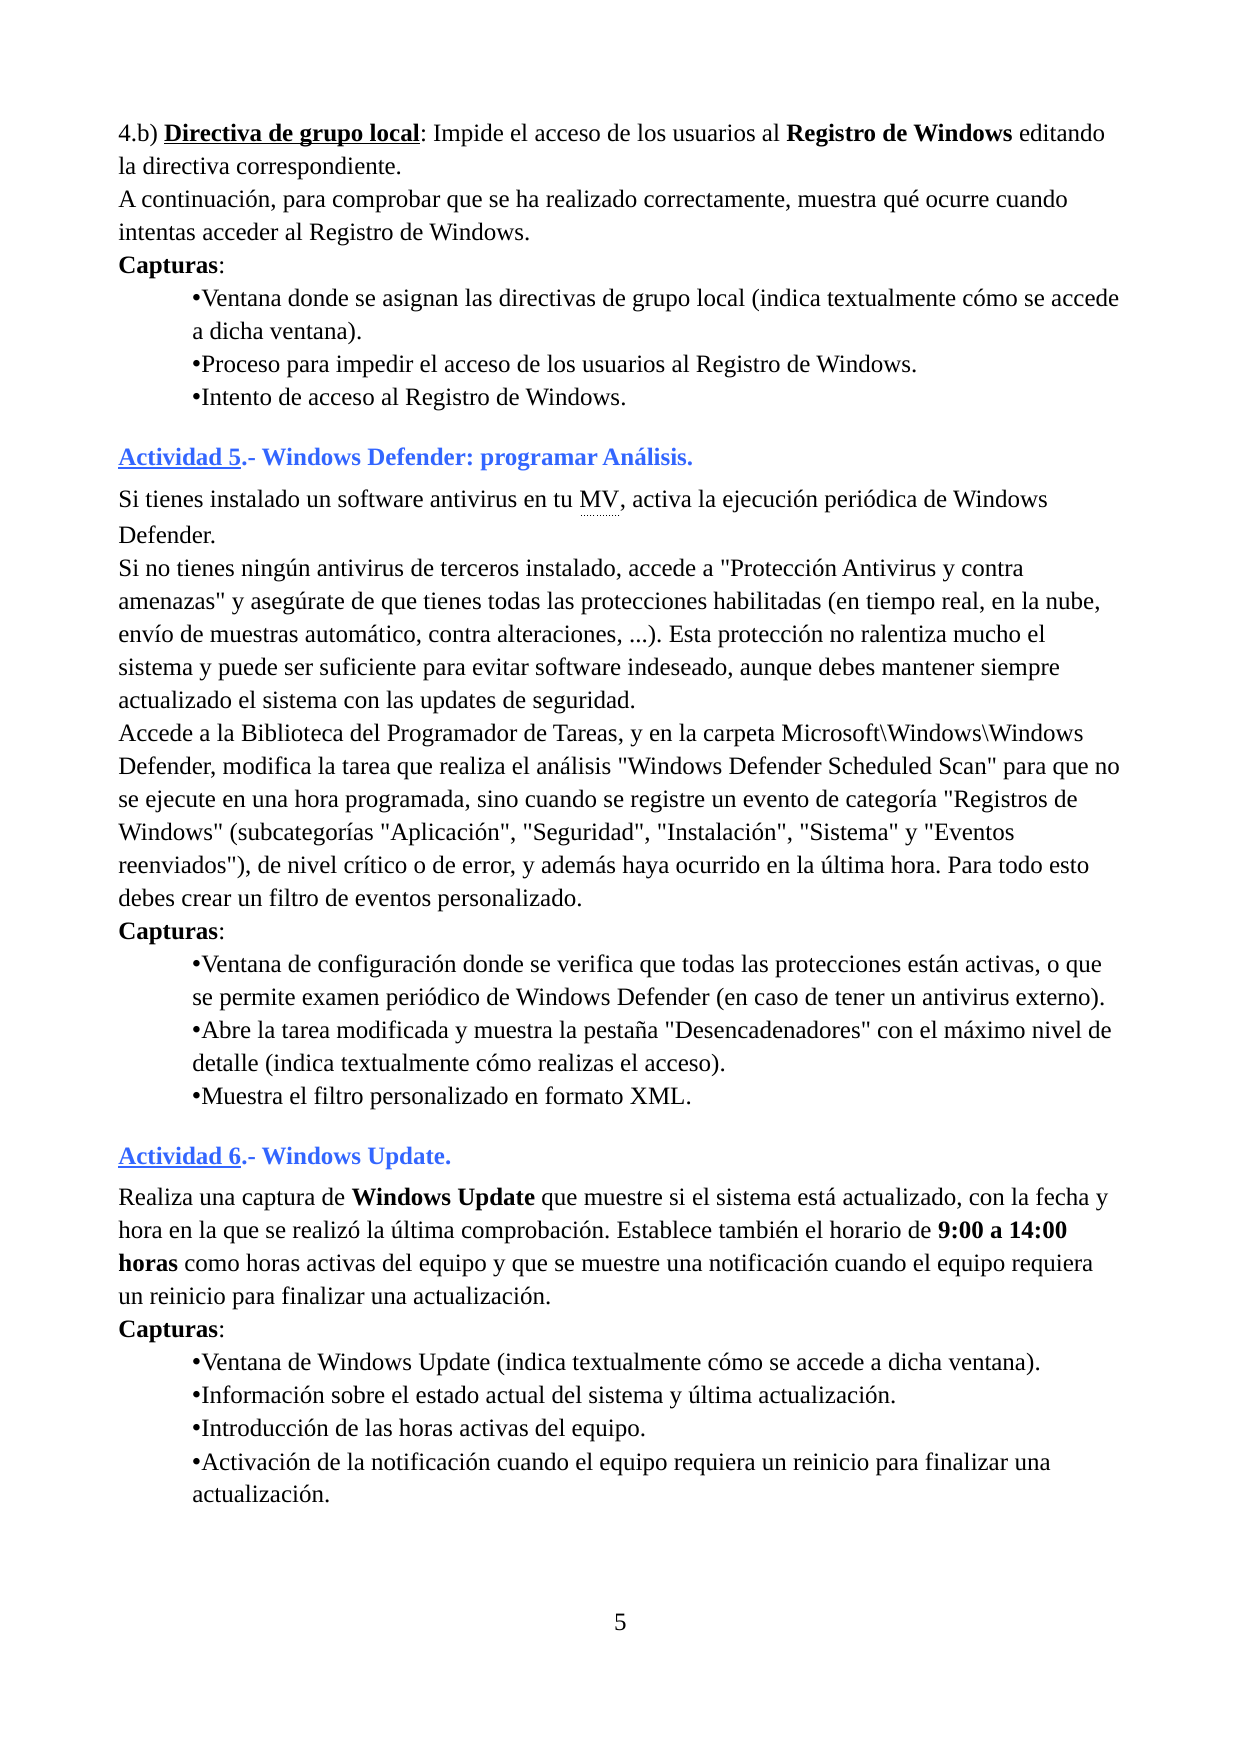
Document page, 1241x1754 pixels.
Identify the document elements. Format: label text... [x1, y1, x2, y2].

list Ventana de Windows Update (indica textualmente cómo se accede a dicha ventana). [118, 1347, 1122, 1376]
subtitle Actividad 5.- Windows Defender: programar Análisis. [118, 442, 1122, 471]
text 4.b) Directiva de grupo local: Impide el acceso de los usuarios al Registro de Windows editando la directiva correspondiente. [118, 118, 1122, 180]
list Proceso para impedir el acceso de los usuarios al Registro de Windows. [118, 349, 1122, 378]
list Ventana de configuración donde se verifica que todas las protecciones están activas, o que se permite examen periódico de Windows Defender (en caso de tener un antivirus externo). [118, 949, 1122, 1011]
text Si no tienes ningún antivirus de terceros instalado, accede a "Protección Antivirus y contra amenazas" y asegúrate de que tienes todas las protecciones habilitadas (en tiempo real, en la nube, envío de muestras automático, contra alteraciones, ...). Esta protección no ralentiza mucho el sistema y puede ser suficiente para evitar software indeseado, aunque debes mantener siempre actualizado el sistema con las updates de seguridad. [118, 553, 1122, 713]
list Información sobre el estado actual del sistema y última actualización. [118, 1381, 1122, 1409]
list Activación de la notificación cuando el equipo requiera un reinicio para finalizar una actualización. [118, 1447, 1122, 1508]
text Capturas: [118, 1314, 1122, 1343]
text Realiza una captura de Windows Update que muestre si el sistema está actualizado, con la fecha y hora en la que se realizó la última comprobación. Establece también el horario de 9:00 a 14:00 horas como horas activas del equipo y que se muestre una notificación cuando el equipo requiera un reinicio para finalizar una actualización. [118, 1182, 1122, 1310]
text Capturas: [118, 916, 1122, 945]
text A continuación, para comprobar que se ha realizado correctamente, muestra qué ocurre cuando intentas acceder al Registro de Windows. [118, 184, 1122, 246]
text Capturas: [118, 250, 1122, 279]
text Si tienes instalado un software antivirus en tu MV, activa la ejecución periódica de Windows Defender. [118, 484, 1122, 548]
list Abre la tarea modificada y muestra la pestaña "Desencadenadores" con el máximo nivel de detalle (indica textualmente cómo realizas el acceso). [118, 1015, 1122, 1077]
text Accede a la Biblioteca del Programador de Tareas, y en la carpeta Microsoft\Windows\Windows Defender, modifica la tarea que realiza el análisis "Windows Defender Scheduled Scan" para que no se ejecute en una hora programada, sino cuando se registre un evento de categoría "Registros de Windows" (subcategorías "Aplicación", "Seguridad", "Instalación", "Sistema" y "Eventos reenviados"), de nivel crítico o de error, y además haya ocurrido en la última hora. Para todo esto debes crear un filtro de eventos personalizado. [118, 718, 1122, 912]
list Intento de acceso al Registro de Windows. [118, 382, 1122, 411]
list Muestra el filtro personalizado en formato XML. [118, 1081, 1122, 1110]
list Ventana donde se asignan las directivas de grupo local (indica textualmente cómo se accede a dicha ventana). [118, 283, 1122, 345]
list Introducción de las horas activas del equipo. [118, 1413, 1122, 1442]
subtitle Actividad 6.- Windows Update. [118, 1141, 1122, 1170]
